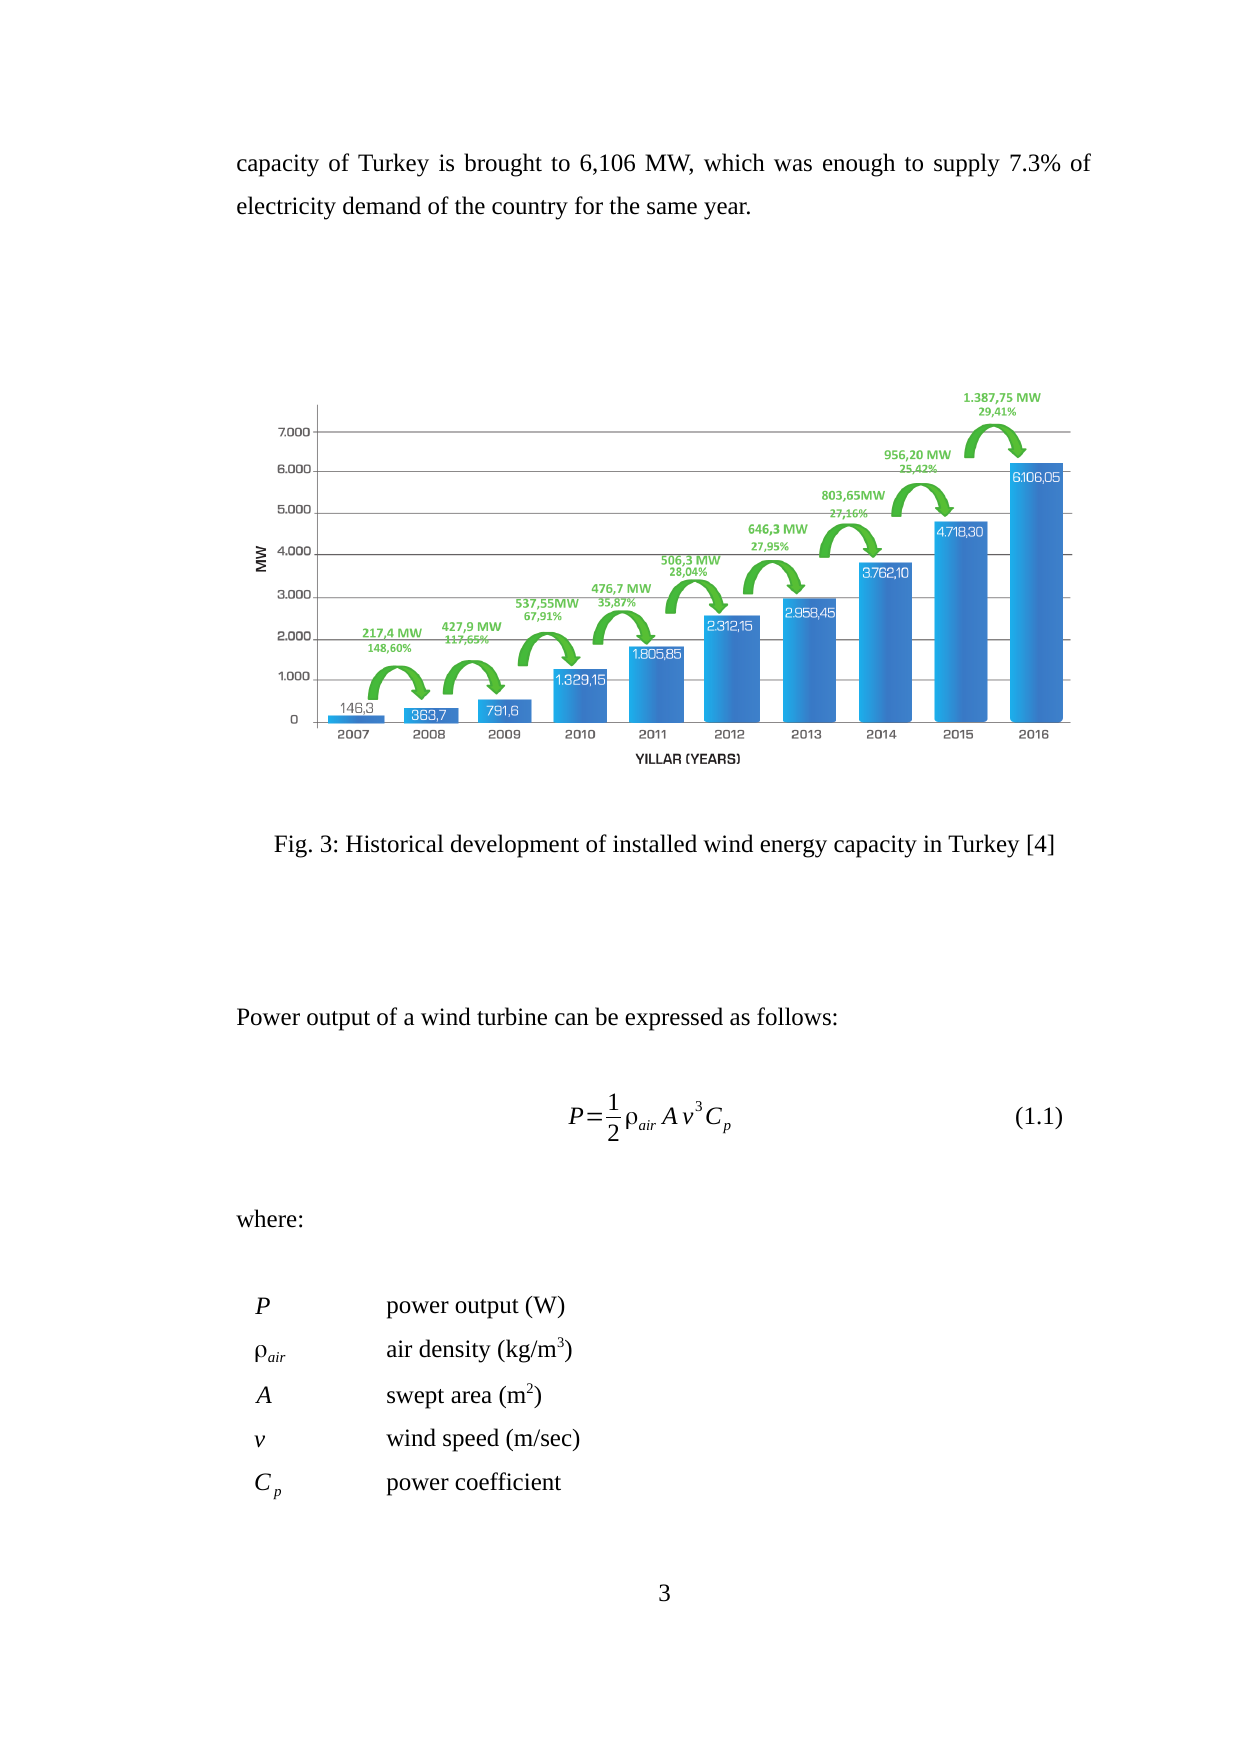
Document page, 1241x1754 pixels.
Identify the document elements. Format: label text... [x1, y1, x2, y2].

text where: [236, 1204, 1093, 1233]
text wind speed (m/sec) [236, 1423, 1093, 1452]
picture [236, 375, 1093, 776]
text power coefficient [236, 1467, 1093, 1499]
text Fig. 3: Historical development of installed wind energy capacity in Turkey [4]⁠ [236, 829, 1093, 858]
text swept area (m2) [236, 1380, 1093, 1409]
text power output (W) [236, 1291, 1093, 1319]
text (1.1) [236, 1088, 1093, 1147]
text Power output of a wind turbine can be expressed as follows: [236, 1002, 1093, 1030]
text air density (kg/m3) [236, 1334, 1093, 1366]
text capacity of Turkey is brought to 6,106 MW, which was enough to supply 7.3% of electricity demand of the country for the same year. [236, 148, 1093, 219]
